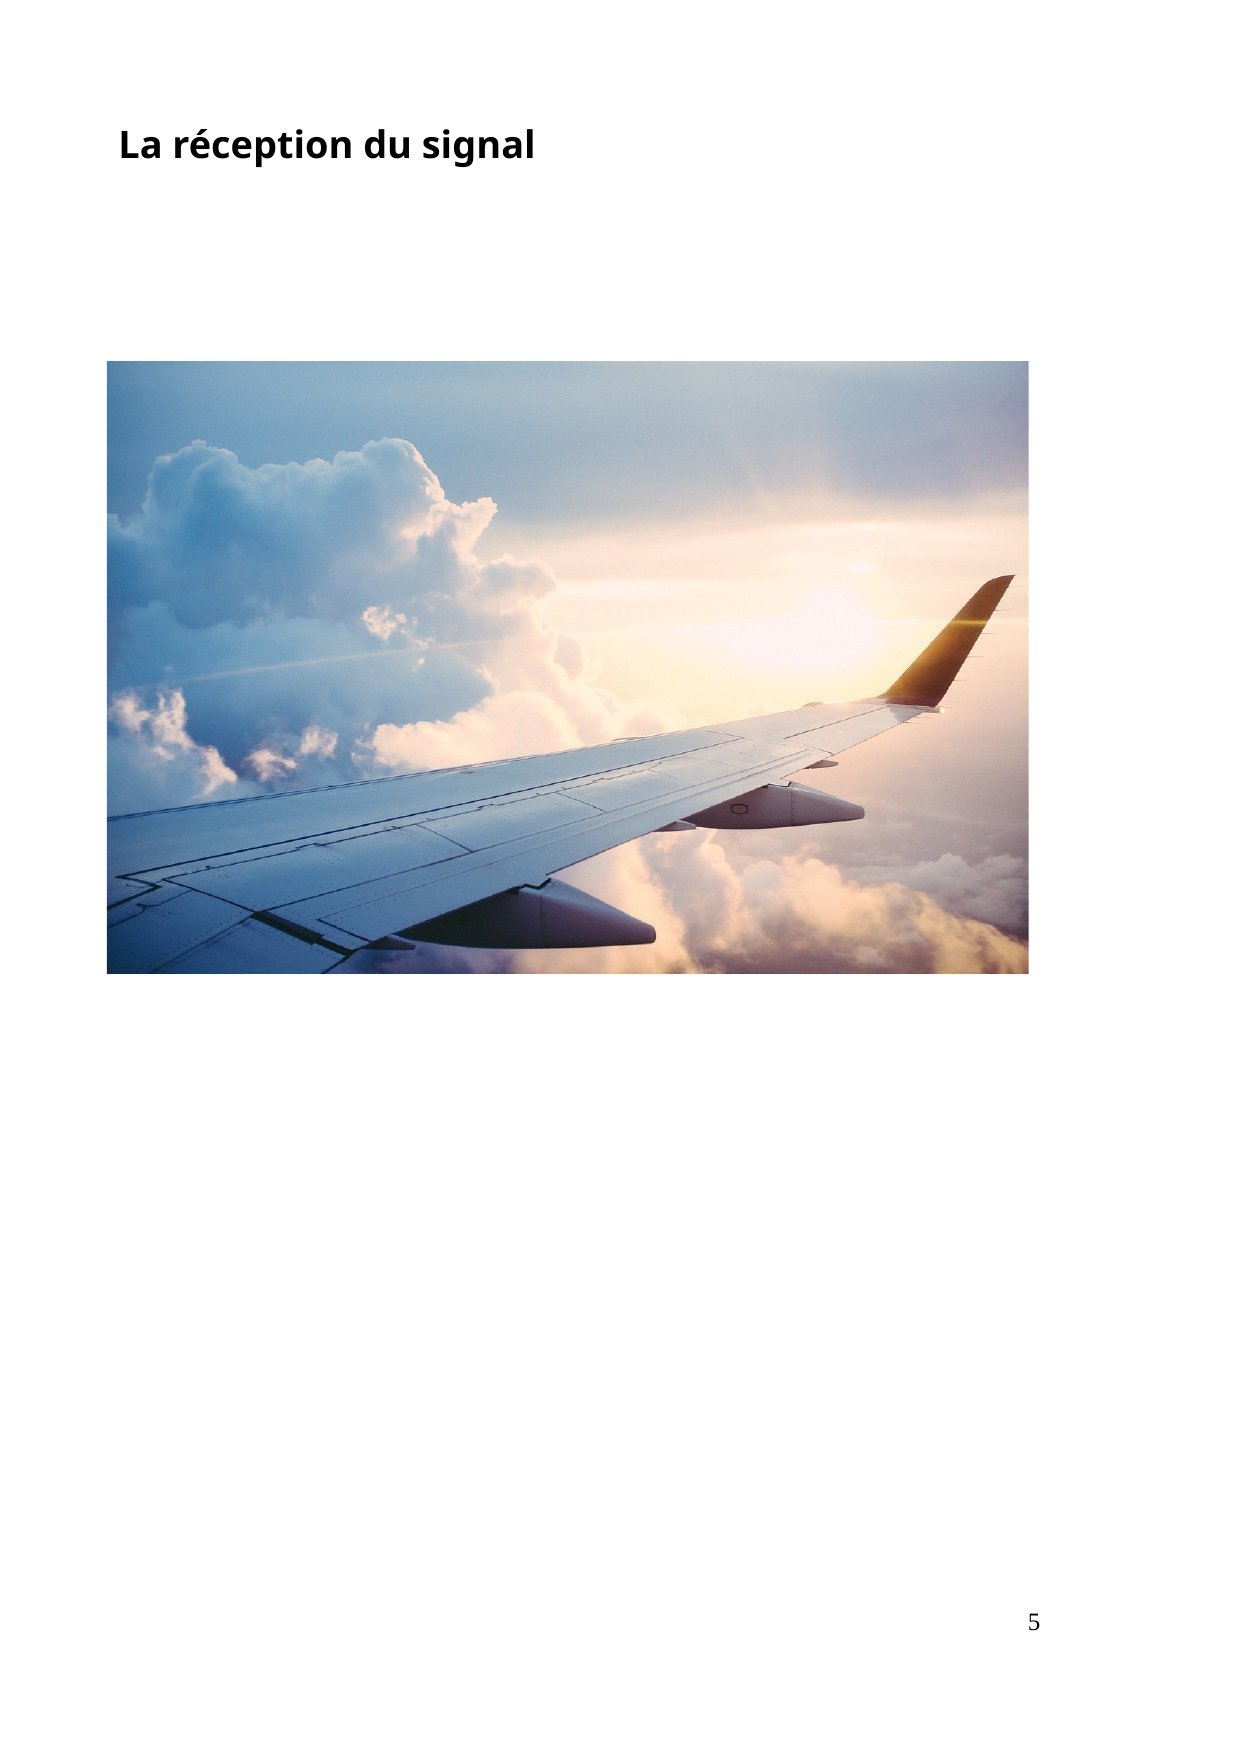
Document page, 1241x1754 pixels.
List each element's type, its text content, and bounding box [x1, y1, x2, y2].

subtitle La réception du signal [118, 118, 1040, 170]
picture [106, 361, 1029, 974]
